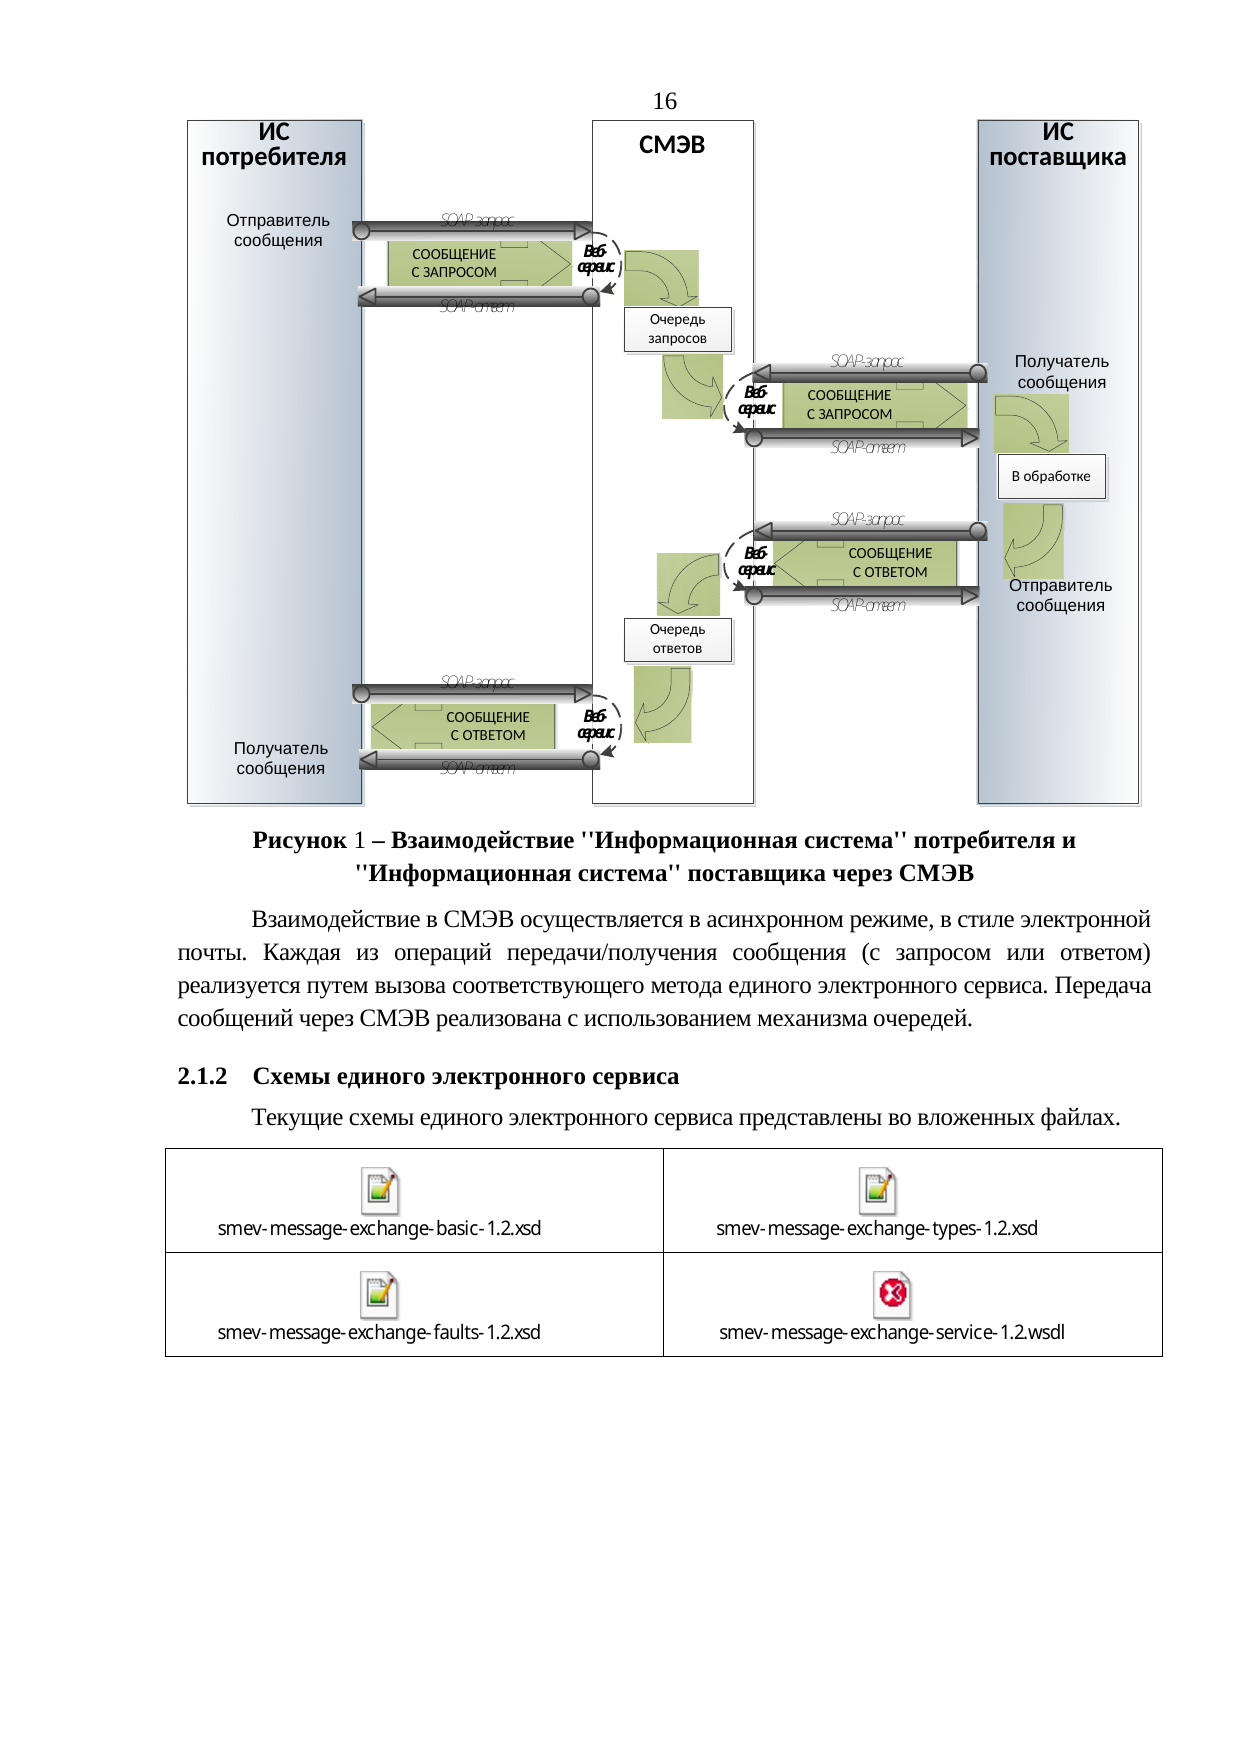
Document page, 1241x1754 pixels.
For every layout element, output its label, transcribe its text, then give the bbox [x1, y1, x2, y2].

text Текущие схемы единого электронного сервиса представлены во вложенных файлах. [177, 1102, 1152, 1131]
text Рисунок 1 – Взаимодействие ''Информационная система'' потребителя и ''Информационная система'' поставщика через СМЭВ [177, 826, 1152, 887]
table_header [166, 1149, 663, 1252]
subtitle Схемы единого электронного сервиса [177, 1061, 1152, 1090]
table_cell [166, 1253, 663, 1356]
text Взаимодействие в СМЭВ осуществляется в асинхронном режиме, в стиле электронной почты. Каждая из операций передачи/получения сообщения (с запросом или ответом) реализуется путем вызова соответствующего метода единого электронного сервиса. Передача сообщений через СМЭВ реализована с использованием механизма очередей. [177, 904, 1152, 1032]
table_cell [664, 1253, 1162, 1356]
table_header [664, 1149, 1162, 1252]
